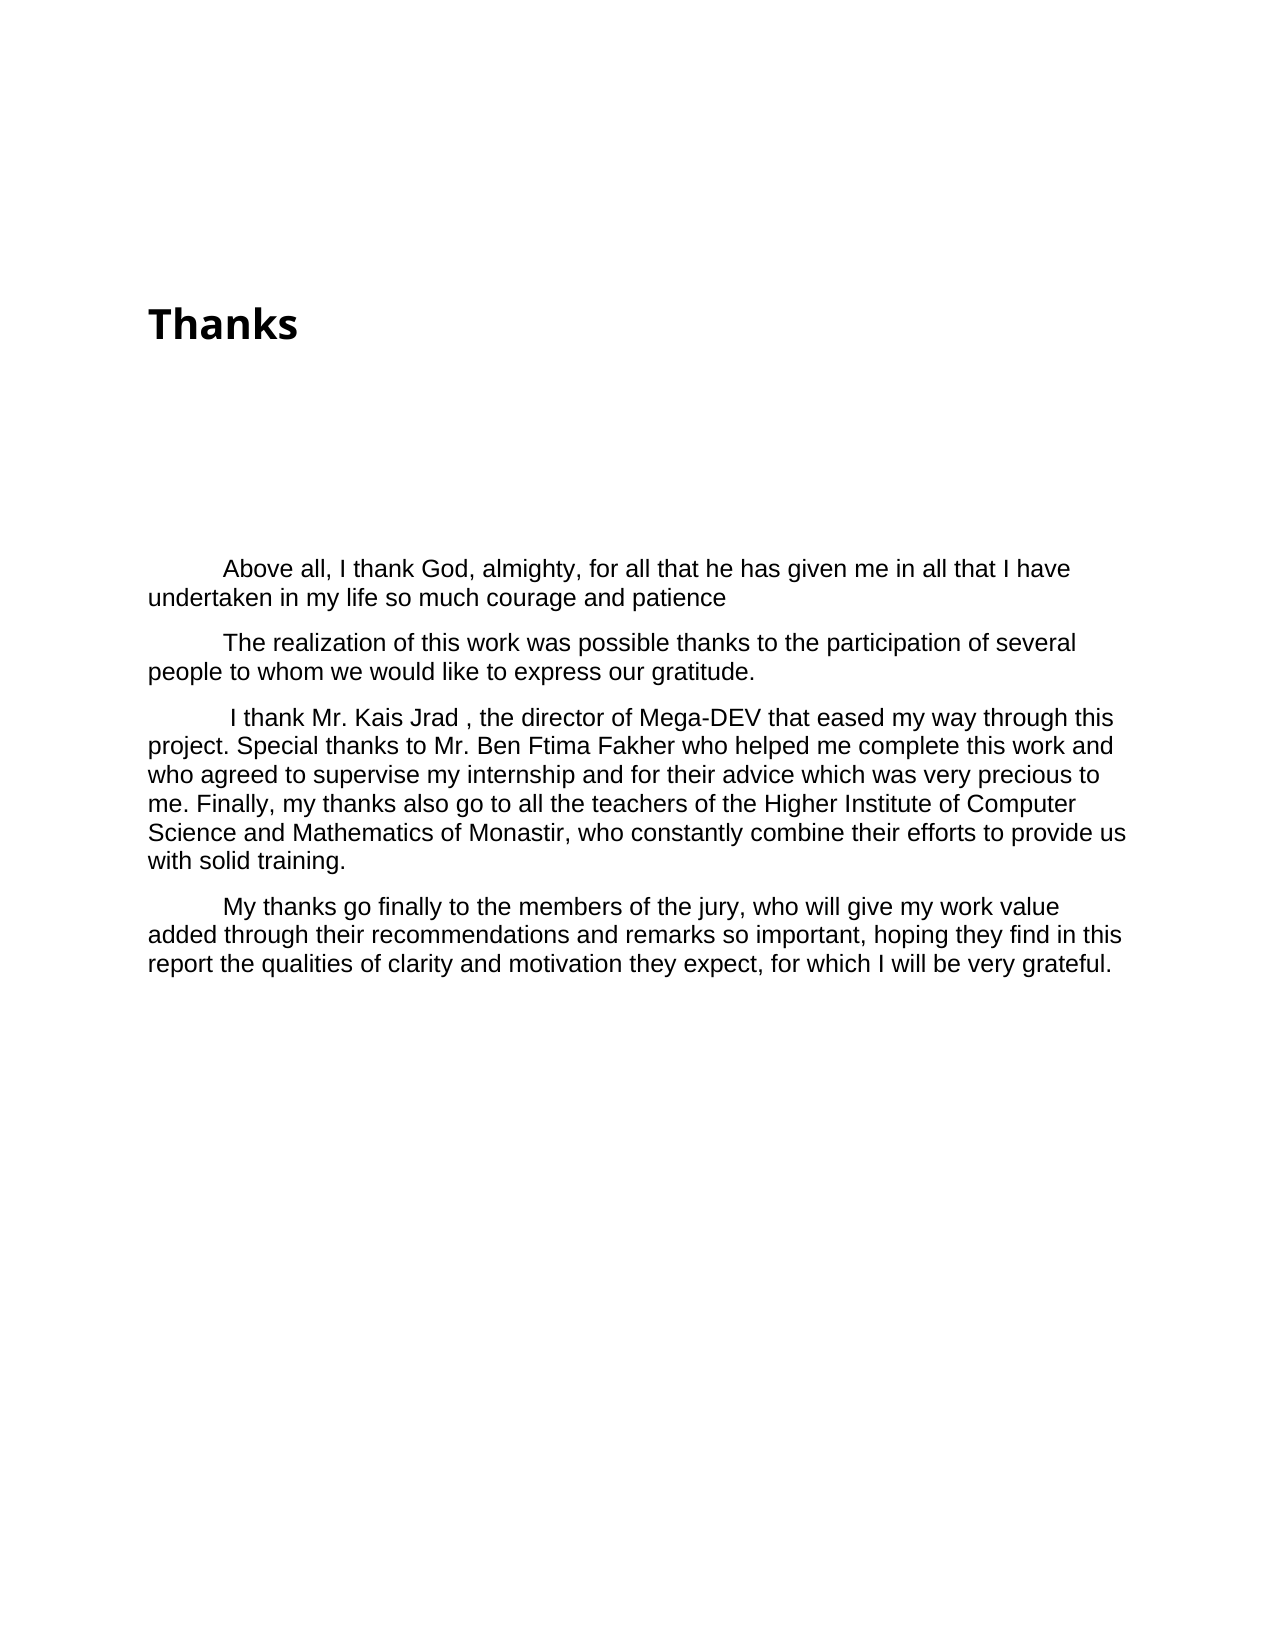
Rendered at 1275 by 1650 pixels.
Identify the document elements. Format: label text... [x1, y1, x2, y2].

text Above all, I thank God, almighty, for all that he has given me in all that I have undertaken in my life so much courage and patience [148, 554, 1127, 612]
text I thank Mr. Kais Jrad , the director of Mega-DEV that eased my way through this project. Special thanks to Mr. Ben Ftima Fakher who helped me complete this work and who agreed to supervise my internship and for their advice which was very precious to me. Finally, my thanks also go to all the teachers of the Higher Institute of Computer Science and Mathematics of Monastir, who constantly combine their efforts to provide us with solid training. [148, 702, 1127, 875]
text My thanks go finally to the members of the jury, who will give my work value added through their recommendations and remarks so important, hoping they find in this report the qualities of clarity and motivation they expect, for which I will be very grateful. [148, 892, 1127, 978]
text The realization of this work was possible thanks to the participation of several people to whom we would like to express our gratitude. [148, 628, 1127, 686]
text Thanks [148, 294, 1127, 351]
